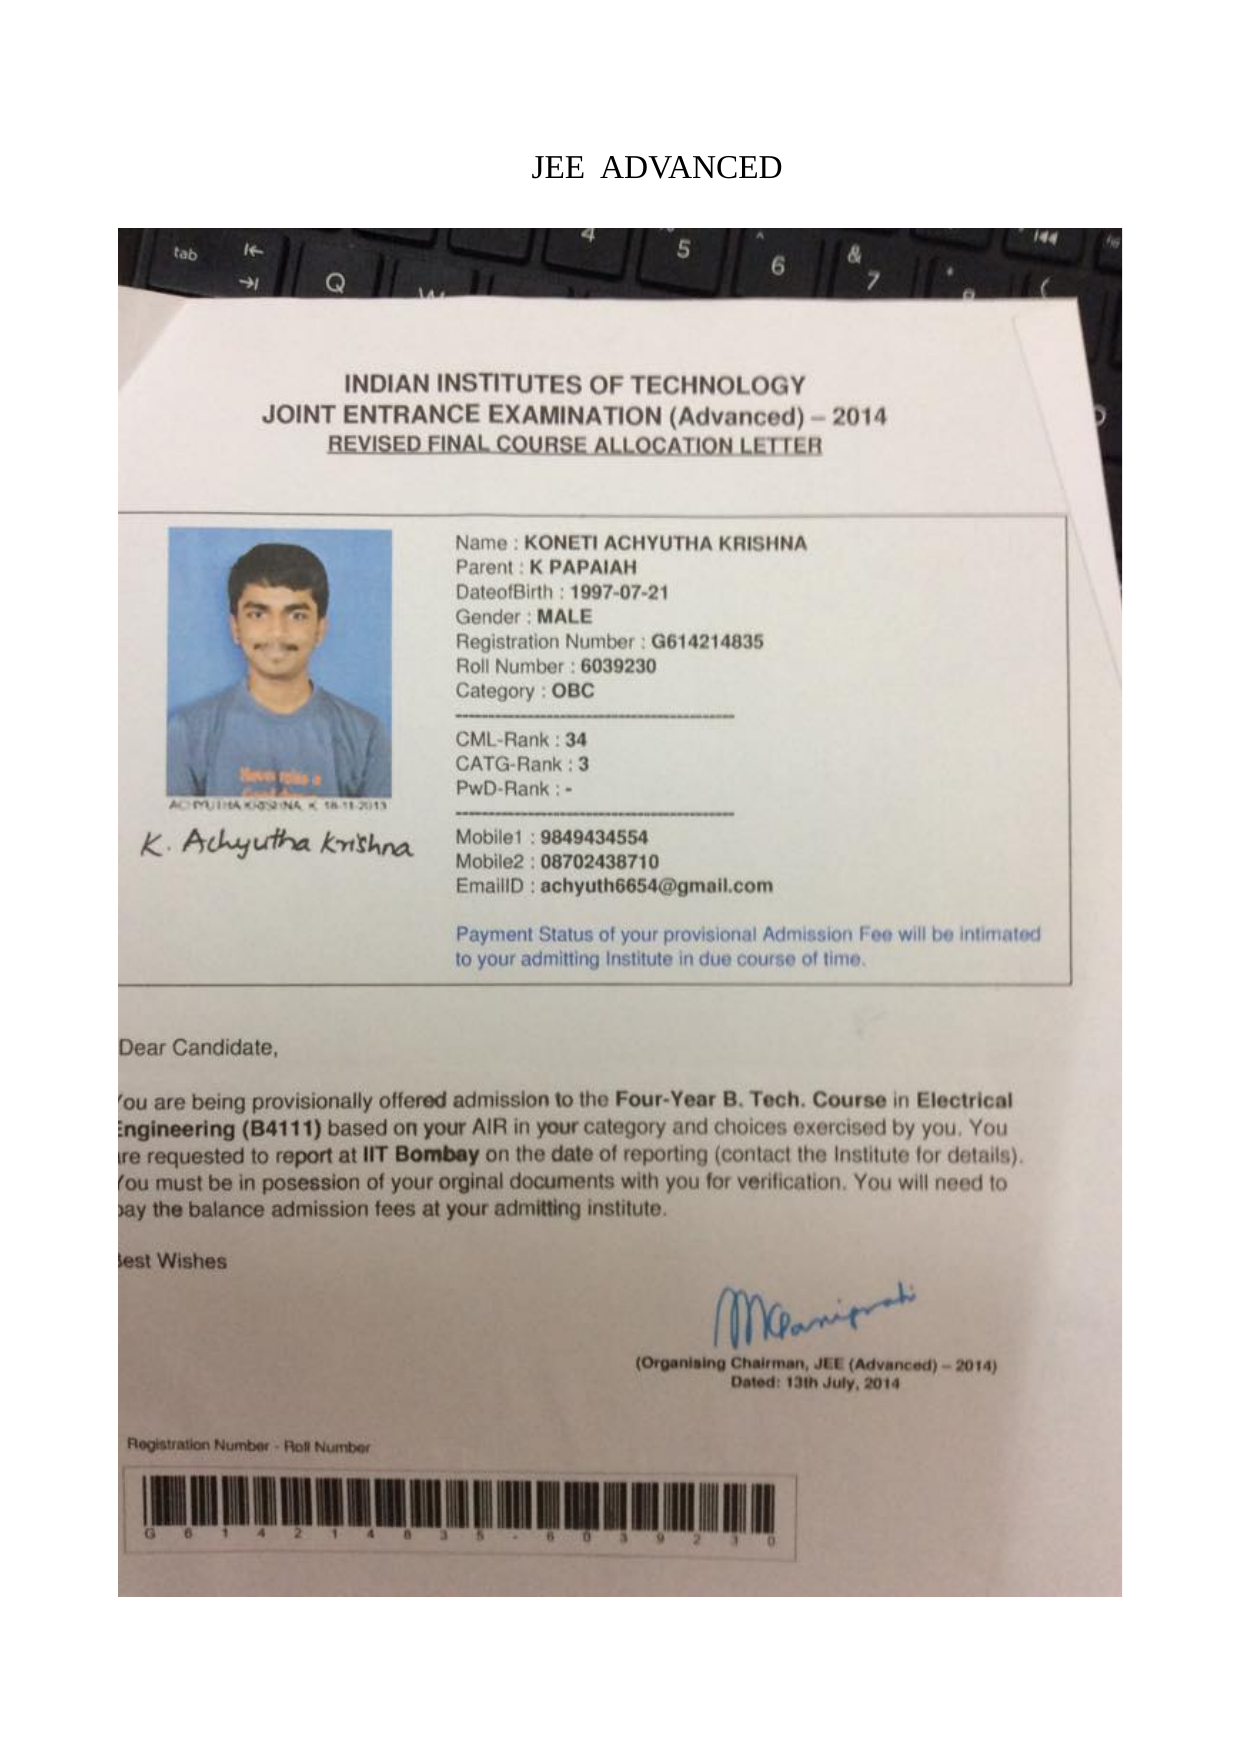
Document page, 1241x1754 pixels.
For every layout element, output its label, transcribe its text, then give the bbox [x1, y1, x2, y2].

picture [118, 228, 1123, 1597]
text JEE ADVANCED [118, 147, 1122, 185]
